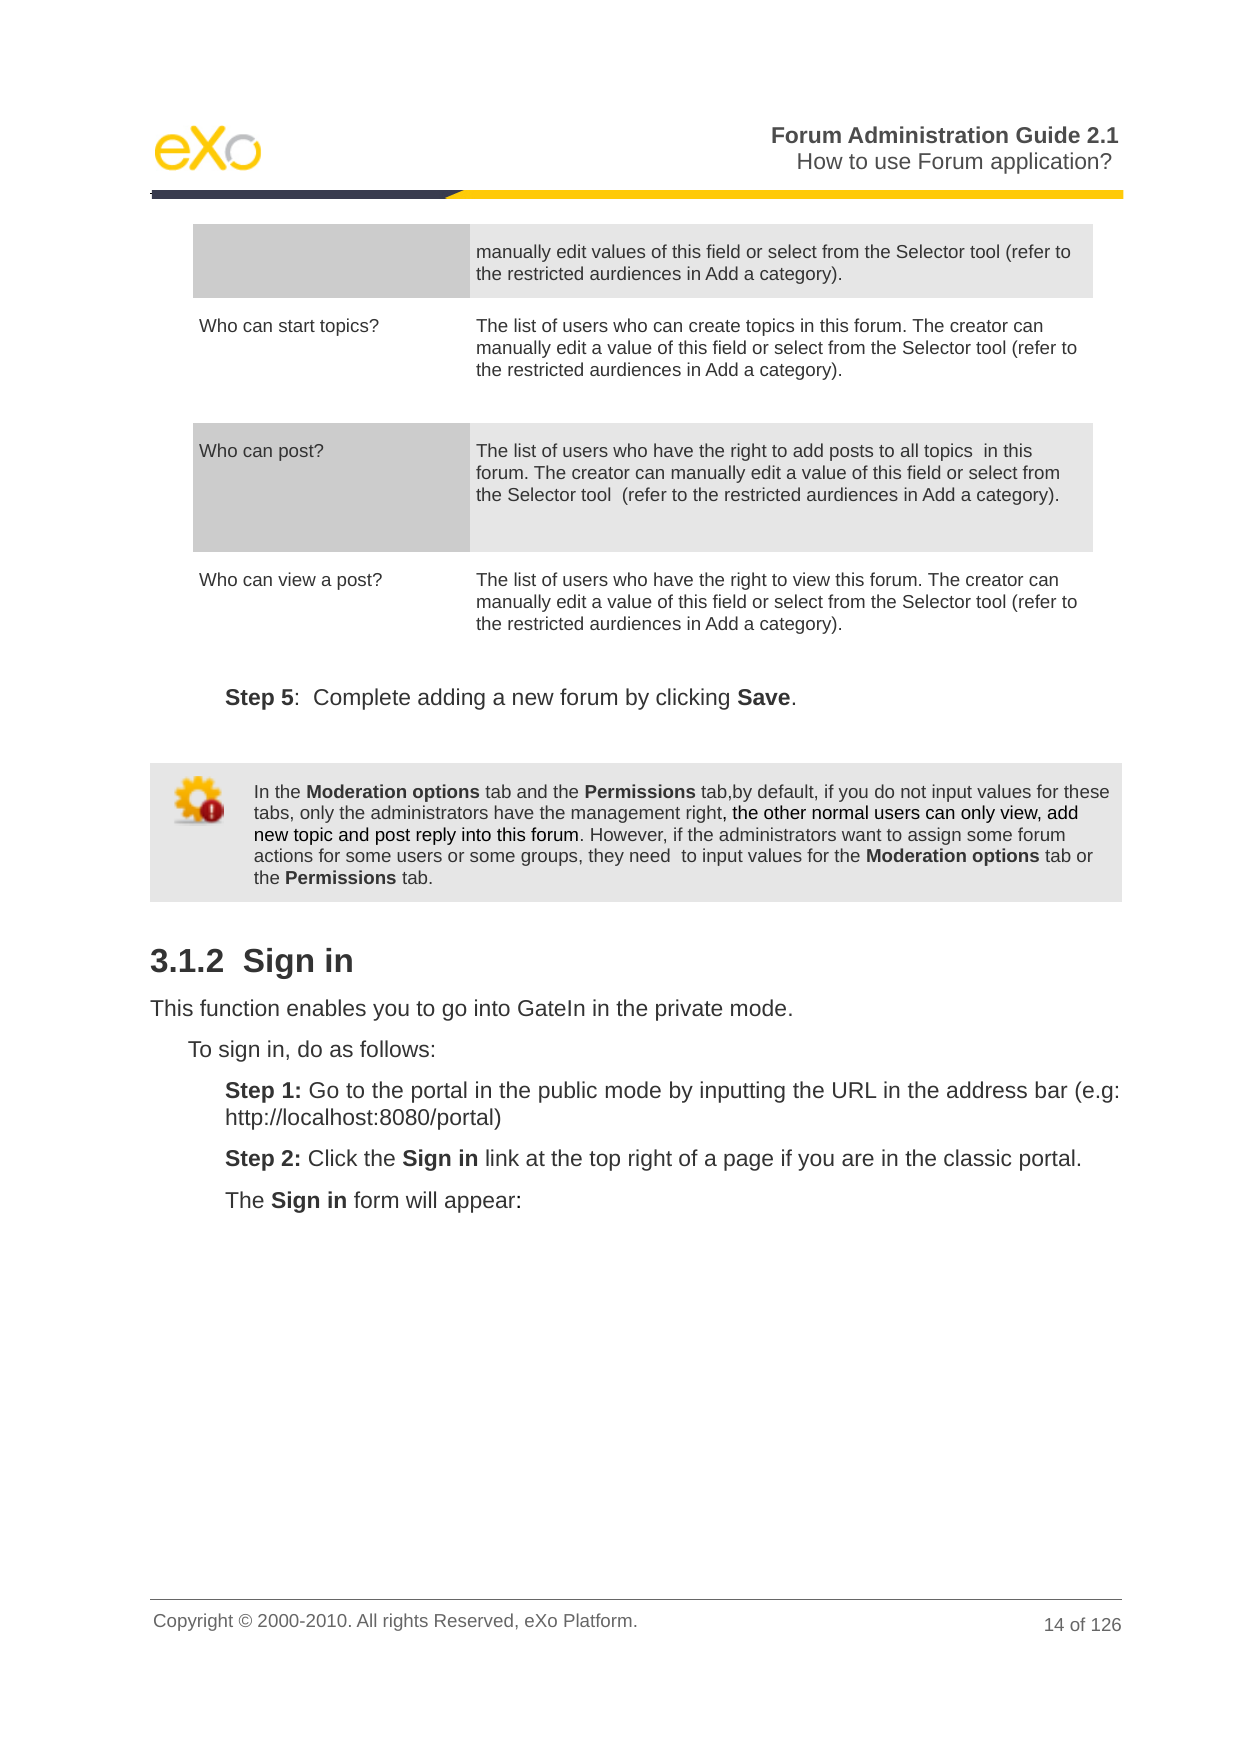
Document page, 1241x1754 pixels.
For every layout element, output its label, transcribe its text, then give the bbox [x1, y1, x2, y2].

subtitle Sign in [150, 941, 1122, 980]
table_header In the Moderation options tab and the Permissions tab,by default, if you do not input values for these tabs, only the administrators have the management right, the other normal users can only view, add new topic and post reply into this forum. However, if the administrators want to assign some forum actions for some users or some groups, they need to input values for the Moderation options tab or the Permissions tab. [248, 763, 1122, 902]
text To sign in, do as follows: [150, 1036, 1122, 1062]
list Step 2: Click the Sign in link at the top right of a page if you are in the classic portal. [187, 1145, 1122, 1172]
table_cell Who can post? [193, 423, 470, 552]
table_cell The list of users who have the right to add posts to all topics in this forum. The creator can manually edit a value of this field or select from the Selector tool (refer to the restricted aurdiences in Add a category). [470, 423, 1093, 552]
list Step 1: Go to the portal in the public mode by inputting the URL in the address bar (e.g: http://localhost:8080/portal) [187, 1077, 1122, 1130]
table_header [193, 224, 470, 298]
table_cell Who can start topics? [193, 298, 470, 423]
list Step 5: Complete adding a new forum by clicking Save. [187, 684, 1122, 710]
picture [173, 776, 224, 826]
table_cell Who can view a post? [193, 552, 470, 652]
text This function enables you to go into GateIn in the private mode. [150, 995, 1122, 1021]
table_cell The list of users who can create topics in this forum. The creator can manually edit a value of this field or select from the Selector tool (refer to the restricted aurdiences in Add a category). [470, 298, 1093, 423]
picture [155, 125, 262, 171]
table_header [150, 763, 248, 902]
table_header manually edit values of this field or select from the Selector tool (refer to the restricted aurdiences in Add a category). [470, 224, 1093, 298]
list The Sign in form will appear: [187, 1187, 1122, 1213]
table_cell The list of users who have the right to view this forum. The creator can manually edit a value of this field or select from the Selector tool (refer to the restricted aurdiences in Add a category). [470, 552, 1093, 652]
picture [151, 190, 1124, 199]
